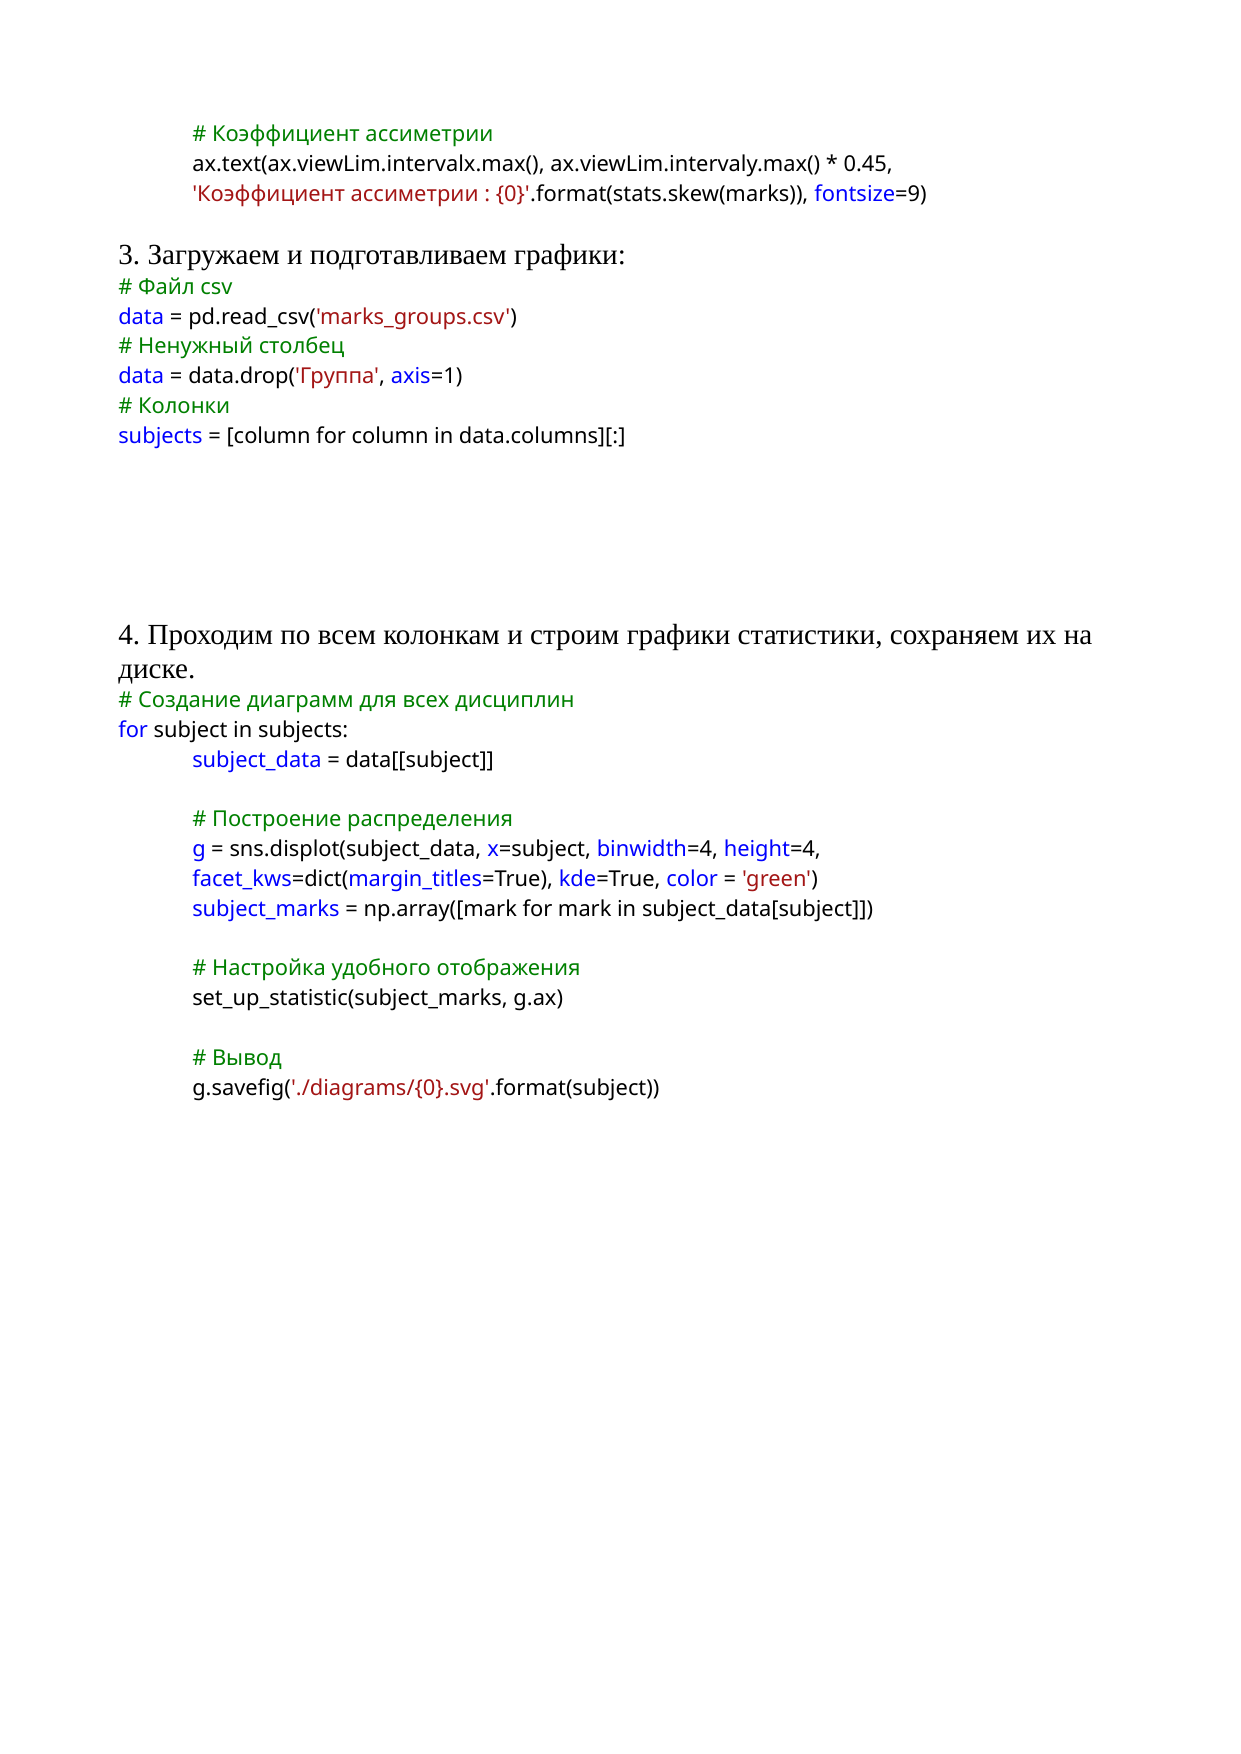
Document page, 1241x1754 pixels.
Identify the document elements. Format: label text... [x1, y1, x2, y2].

text # Файл csv [118, 271, 1122, 301]
text # Колонки [118, 390, 1122, 420]
text g.savefig('./diagrams/{0}.svg'.format(subject)) [118, 1072, 1122, 1101]
text 3. Загружаем и подготавливаем графики: [118, 237, 1122, 271]
text for subject in subjects: [118, 714, 1122, 744]
text # Построение распределения [118, 803, 1122, 833]
text subject_data = data[[subject]] [118, 744, 1122, 774]
text subject_marks = np.array([mark for mark in subject_data[subject]]) [118, 893, 1122, 923]
text # Ненужный столбец [118, 330, 1122, 360]
text subjects = [column for column in data.columns][:] [118, 420, 1122, 449]
text ax.text(ax.viewLim.intervalx.max(), ax.viewLim.intervaly.max() * 0.45, [118, 148, 1122, 178]
text facet_kws=dict(margin_titles=True), kde=True, color = 'green') [118, 863, 1122, 893]
text data = data.drop('Группа', axis=1) [118, 360, 1122, 390]
text # Настройка удобного отображения [118, 952, 1122, 982]
text # Создание диаграмм для всех дисциплин [118, 684, 1122, 714]
text 'Коэффициент ассиметрии : {0}'.format(stats.skew(marks)), fontsize=9) [118, 178, 1122, 207]
text # Коэффициент ассиметрии [118, 118, 1122, 148]
text 4. Проходим по всем колонкам и строим графики статистики, сохраняем их на диске. [118, 617, 1122, 684]
text # Вывод [118, 1042, 1122, 1072]
text set_up_statistic(subject_marks, g.ax) [118, 982, 1122, 1012]
text data = pd.read_csv('marks_groups.csv') [118, 301, 1122, 330]
text g = sns.displot(subject_data, x=subject, binwidth=4, height=4, [118, 833, 1122, 863]
